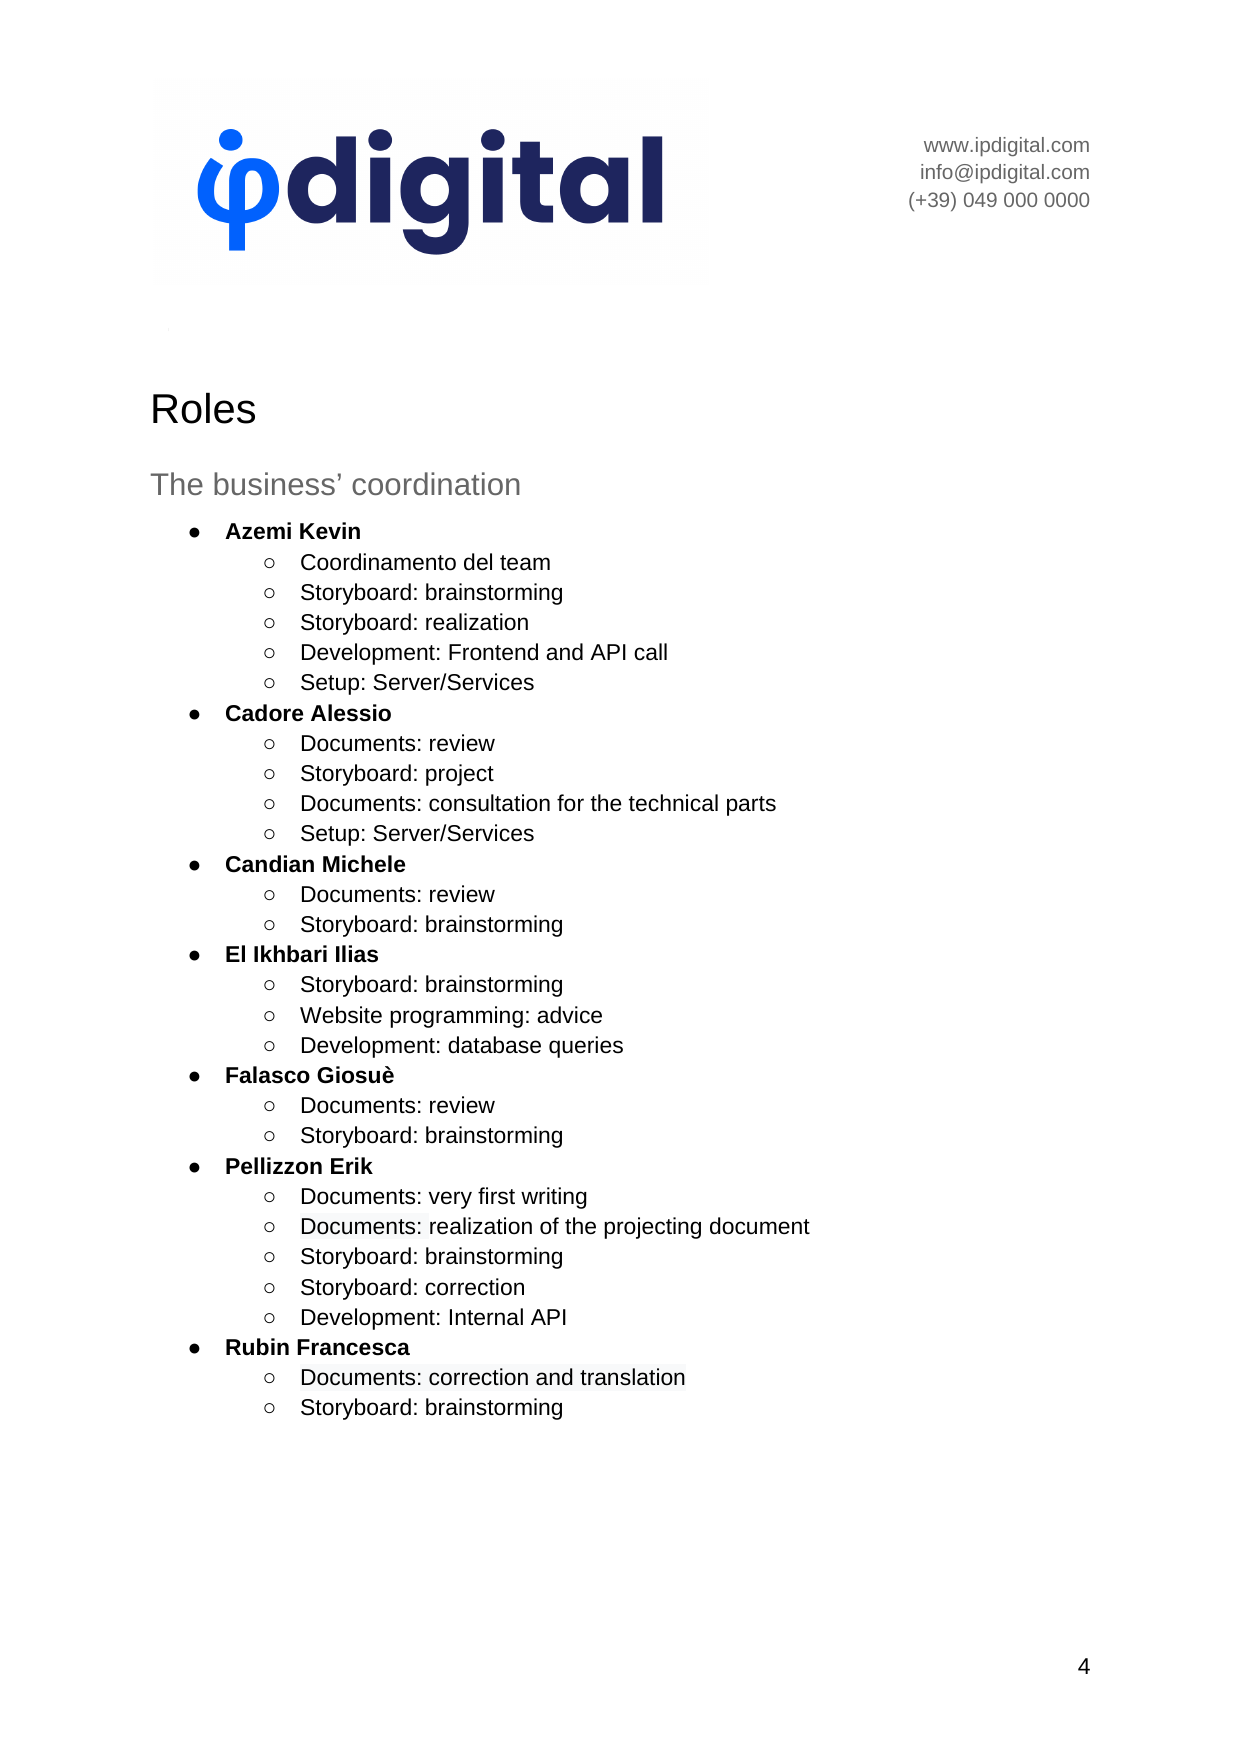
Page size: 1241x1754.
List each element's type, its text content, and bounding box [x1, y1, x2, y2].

list Setup: Server/Services [262, 820, 1090, 847]
list Coordinamento del team [262, 548, 1090, 575]
list Cadore Alessio [187, 699, 1090, 726]
subtitle The business’ coordination [150, 466, 1090, 502]
subtitle Roles [150, 384, 1090, 432]
list El Ikhbari Ilias [187, 941, 1090, 968]
list Documents: very first writing [262, 1183, 1090, 1209]
list Documents: review [262, 1092, 1090, 1119]
picture [153, 78, 709, 285]
list Rubin Francesca [187, 1334, 1090, 1360]
list Storyboard: brainstorming [262, 1122, 1090, 1149]
list Pellizzon Erik [187, 1153, 1090, 1179]
list Candian Michele [187, 851, 1090, 877]
list Documents: realization of the projecting document [262, 1213, 1090, 1239]
list Storyboard: brainstorming [262, 911, 1090, 937]
list Setup: Server/Services [262, 669, 1090, 696]
list Documents: review [262, 881, 1090, 907]
list Development: database queries [262, 1032, 1090, 1058]
list Azemi Kevin [187, 518, 1090, 545]
list Storyboard: realization [262, 609, 1090, 635]
list Storyboard: correction [262, 1273, 1090, 1300]
list Development: Frontend and API call [262, 639, 1090, 666]
list Documents: review [262, 730, 1090, 756]
list Development: Internal API [262, 1304, 1090, 1330]
list Storyboard: brainstorming [262, 1394, 1090, 1421]
list Documents: consultation for the technical parts [262, 790, 1090, 817]
list Storyboard: project [262, 760, 1090, 786]
list Storyboard: brainstorming [262, 1243, 1090, 1270]
list Documents: correction and translation [262, 1364, 1090, 1391]
list Website programming: advice [262, 1002, 1090, 1028]
list Storyboard: brainstorming [262, 971, 1090, 998]
list Falasco Giosuè [187, 1062, 1090, 1088]
list Storyboard: brainstorming [262, 579, 1090, 605]
